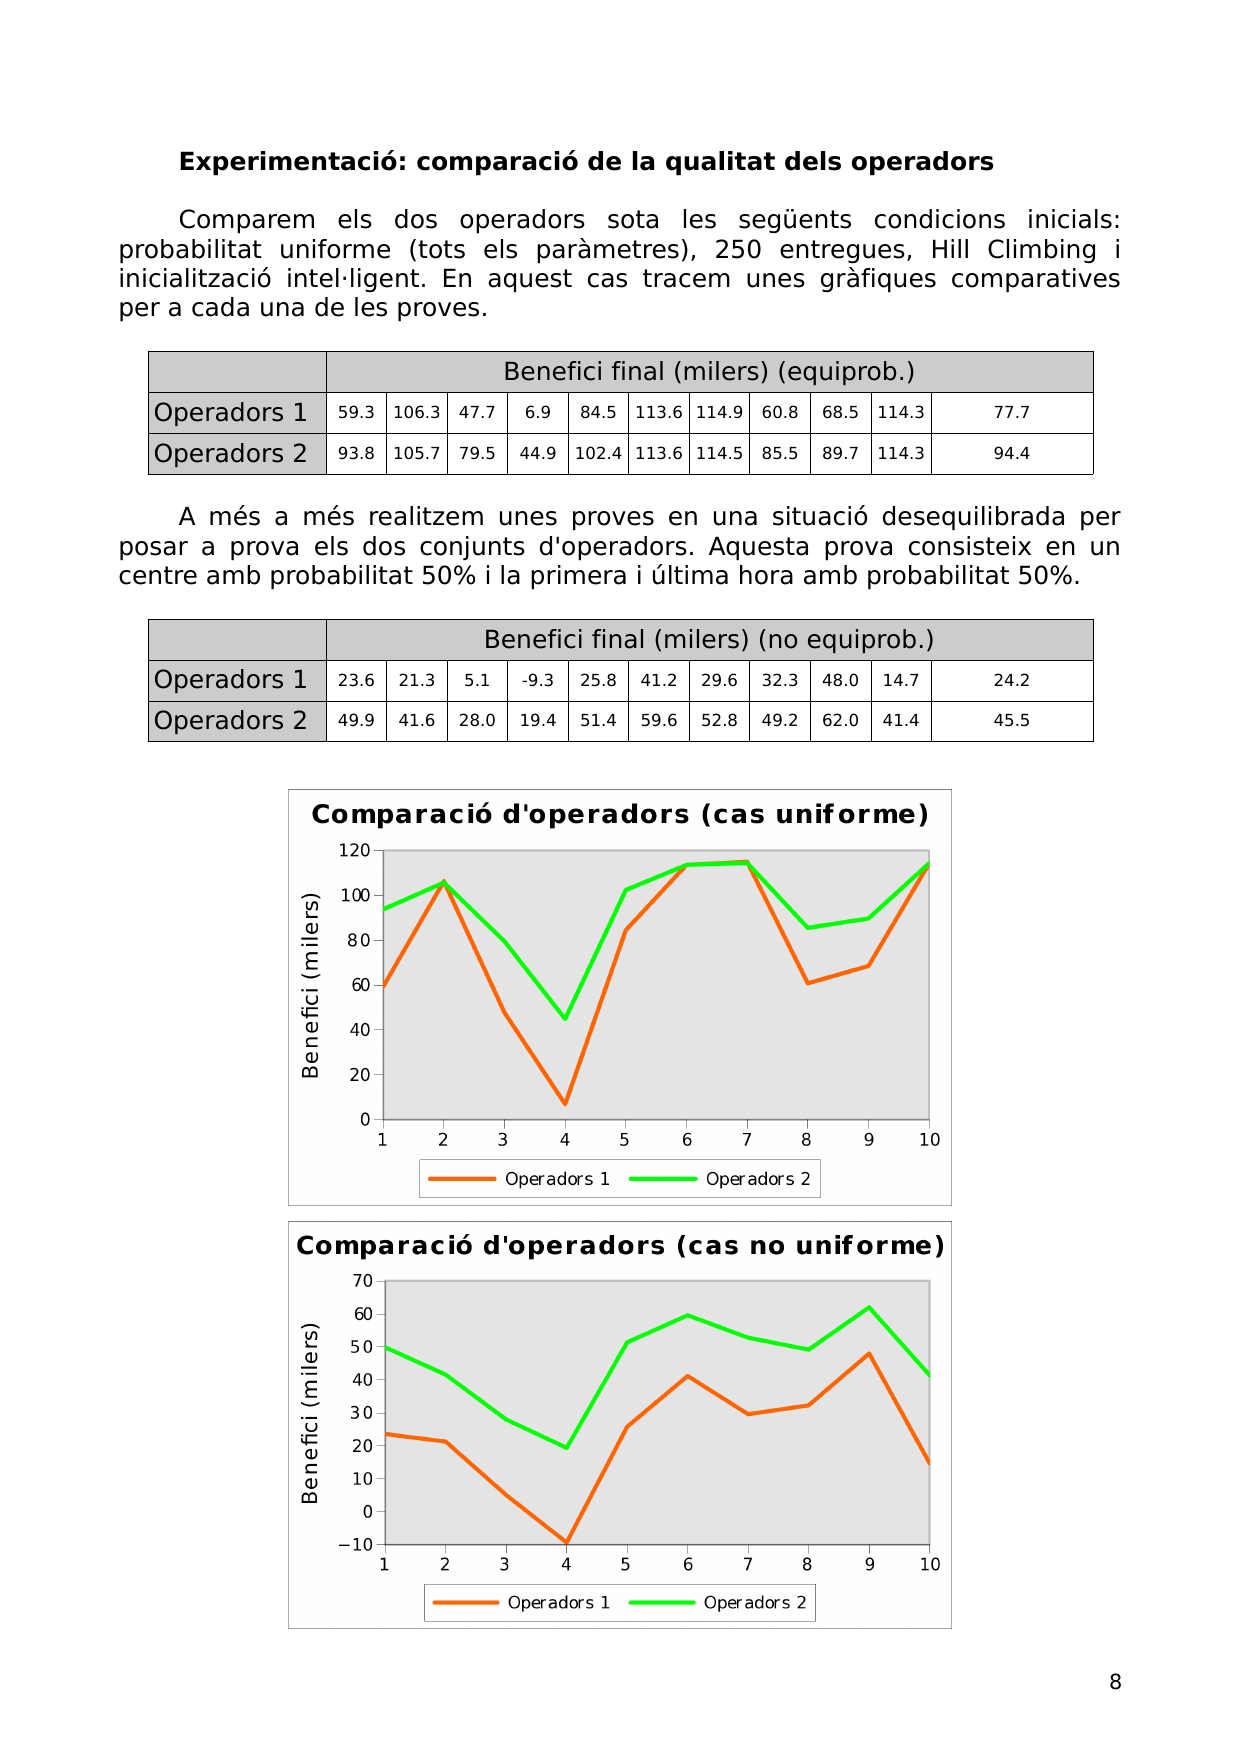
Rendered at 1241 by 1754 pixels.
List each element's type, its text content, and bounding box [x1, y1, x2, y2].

table_cell 14.7 [872, 661, 931, 701]
table_cell 45.5 [932, 702, 1093, 741]
table_cell 93.8 [327, 434, 386, 474]
table_header Benefici final (milers) (no equiprob.) [327, 620, 1093, 660]
table_cell 29.6 [690, 661, 749, 701]
table_cell 85.5 [750, 434, 810, 474]
table_cell 114.3 [872, 434, 931, 474]
table_cell 94.4 [932, 434, 1093, 474]
table_cell 41.4 [872, 702, 931, 741]
table_cell Operadors 2 [149, 434, 326, 474]
table_cell Operadors 1 [149, 661, 326, 701]
table_cell 68.5 [811, 393, 871, 433]
table_cell 51.4 [569, 702, 628, 741]
table_cell 44.9 [508, 434, 568, 474]
table_cell 59.6 [629, 702, 689, 741]
table_cell 49.9 [327, 702, 386, 741]
table_cell 19.4 [508, 702, 568, 741]
table_cell 105.7 [387, 434, 447, 474]
table_cell 113.6 [629, 393, 689, 433]
table_cell 113.6 [629, 434, 689, 474]
table_cell 49.2 [750, 702, 810, 741]
table_cell -9.3 [508, 661, 568, 701]
table_cell 52.8 [690, 702, 749, 741]
table_cell 6.9 [508, 393, 568, 433]
table_header [149, 620, 326, 660]
table_cell 114.5 [690, 434, 749, 474]
table_cell 5.1 [448, 661, 507, 701]
table_cell 89.7 [811, 434, 871, 474]
table_cell 77.7 [932, 393, 1093, 433]
table_cell 24.2 [932, 661, 1093, 701]
table_cell 32.3 [750, 661, 810, 701]
table_cell Operadors 1 [149, 393, 326, 433]
table_header [149, 352, 326, 392]
table_cell 41.6 [387, 702, 447, 741]
table_cell 41.2 [629, 661, 689, 701]
table_cell 60.8 [750, 393, 810, 433]
picture [288, 789, 952, 1206]
table_cell 48.0 [811, 661, 871, 701]
table_cell 114.3 [872, 393, 931, 433]
table_cell 114.9 [690, 393, 749, 433]
table_cell 102.4 [569, 434, 628, 474]
text Experimentació: comparació de la qualitat dels operadors [118, 147, 1122, 176]
table_cell 21.3 [387, 661, 447, 701]
table_cell 84.5 [569, 393, 628, 433]
table_cell 25.8 [569, 661, 628, 701]
text Comparem els dos operadors sota les següents condicions inicials: probabilitat uniforme (tots els paràmetres), 250 entregues, Hill Climbing i inicialització intel·ligent. En aquest cas tracem unes gràfiques comparatives per a cada una de les proves. [118, 206, 1122, 322]
text A més a més realitzem unes proves en una situació desequilibrada per posar a prova els dos conjunts d'operadors. Aquesta prova consisteix en un centre amb probabilitat 50% i la primera i última hora amb probabilitat 50%. [118, 502, 1122, 590]
picture [288, 1221, 952, 1629]
table_cell 59.3 [327, 393, 386, 433]
table_cell 79.5 [448, 434, 507, 474]
table_cell 47.7 [448, 393, 507, 433]
table_cell 28.0 [448, 702, 507, 741]
table_header Benefici final (milers) (equiprob.) [327, 352, 1093, 392]
table_cell 62.0 [811, 702, 871, 741]
table_cell 106.3 [387, 393, 447, 433]
table_cell Operadors 2 [149, 702, 326, 741]
table_cell 23.6 [327, 661, 386, 701]
